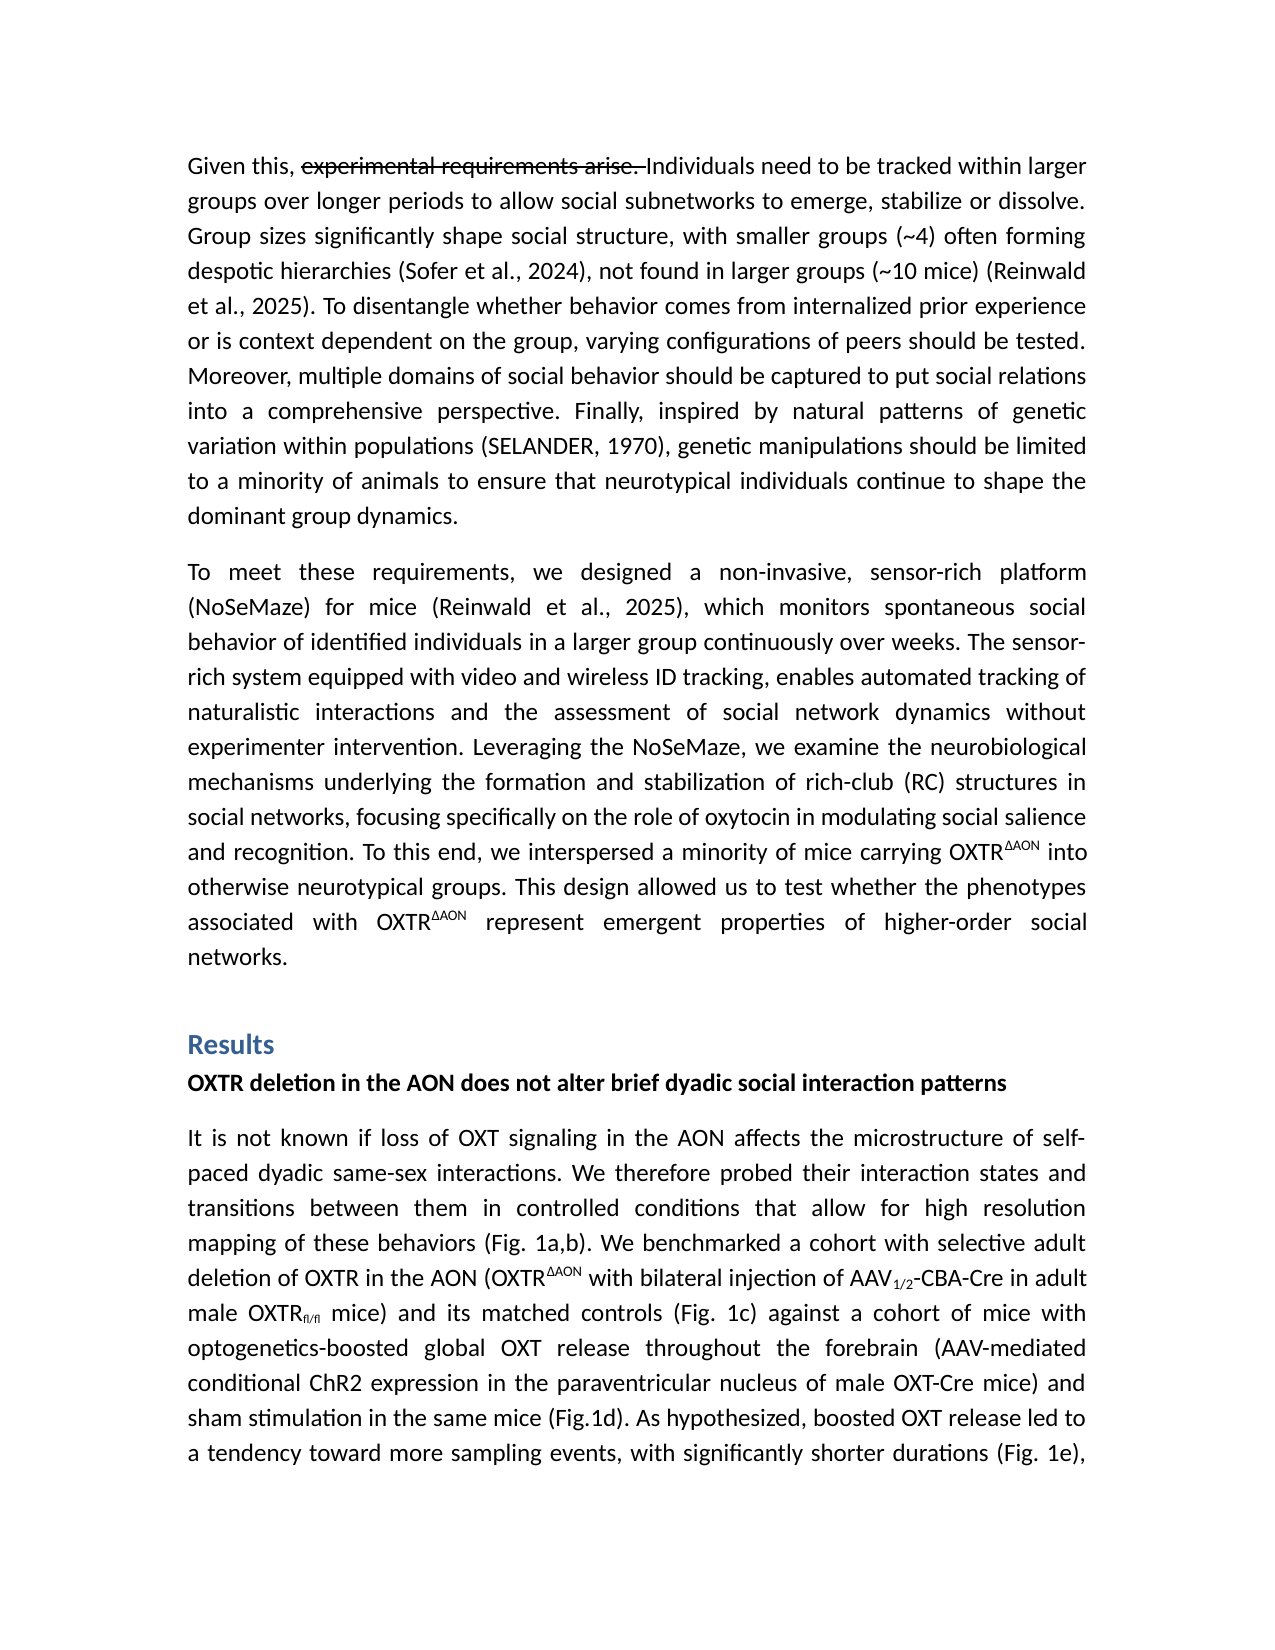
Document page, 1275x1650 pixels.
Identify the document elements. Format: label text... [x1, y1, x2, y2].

text Given this, experimental requirements arise. Individuals need to be tracked within larger groups over longer periods to allow social subnetworks to emerge, stabilize or dissolve. Group sizes significantly shape social structure, with smaller groups (~4) often forming despotic hierarchies (Sofer et al., 2024), not found in larger groups (~10 mice) (Reinwald et al., 2025). To disentangle whether behavior comes from internalized prior experience or is context dependent on the group, varying configurations of peers should be tested. Moreover, multiple domains of social behavior should be captured to put social relations into a comprehensive perspective. Finally, inspired by natural patterns of genetic variation within populations (SELANDER, 1970), genetic manipulations should be limited to a minority of animals to ensure that neurotypical individuals continue to shape the dominant group dynamics. [187, 150, 1087, 531]
subtitle Results [187, 1026, 1087, 1061]
text To meet these requirements, we designed a non-invasive, sensor-rich platform (NoSeMaze) for mice (Reinwald et al., 2025), which monitors spontaneous social behavior of identified individuals in a larger group continuously over weeks. The sensor-rich system equipped with video and wireless ID tracking, enables automated tracking of naturalistic interactions and the assessment of social network dynamics without experimenter intervention. Leveraging the NoSeMaze, we examine the neurobiological mechanisms underlying the formation and stabilization of rich-club (RC) structures in social networks, focusing specifically on the role of oxytocin in modulating social salience and recognition. To this end, we interspersed a minority of mice carrying OXTR∆AON into otherwise neurotypical groups. This design allowed us to test whether the phenotypes associated with OXTR∆AON represent emergent properties of higher-order social networks. [187, 556, 1087, 971]
text OXTR deletion in the AON does not alter brief dyadic social interaction patterns [187, 1067, 1087, 1097]
text It is not known if loss of OXT signaling in the AON affects the microstructure of self-paced dyadic same-sex interactions. We therefore probed their interaction states and transitions between them in controlled conditions that allow for high resolution mapping of these behaviors (Fig. 1a,b). We benchmarked a cohort with selective adult deletion of OXTR in the AON (OXTRΔAON with bilateral injection of AAV1/2-CBA-Cre in adult male OXTRfl/fl mice) and its matched controls (Fig. 1c) against a cohort of mice with optogenetics-boosted global OXT release throughout the forebrain (AAV-mediated conditional ChR2 expression in the paraventricular nucleus of male OXT-Cre mice) and sham stimulation in the same mice (Fig.1d). As hypothesized, boosted OXT release led to a tendency toward more sampling events, with significantly shorter durations (Fig. 1e), [187, 1123, 1087, 1468]
